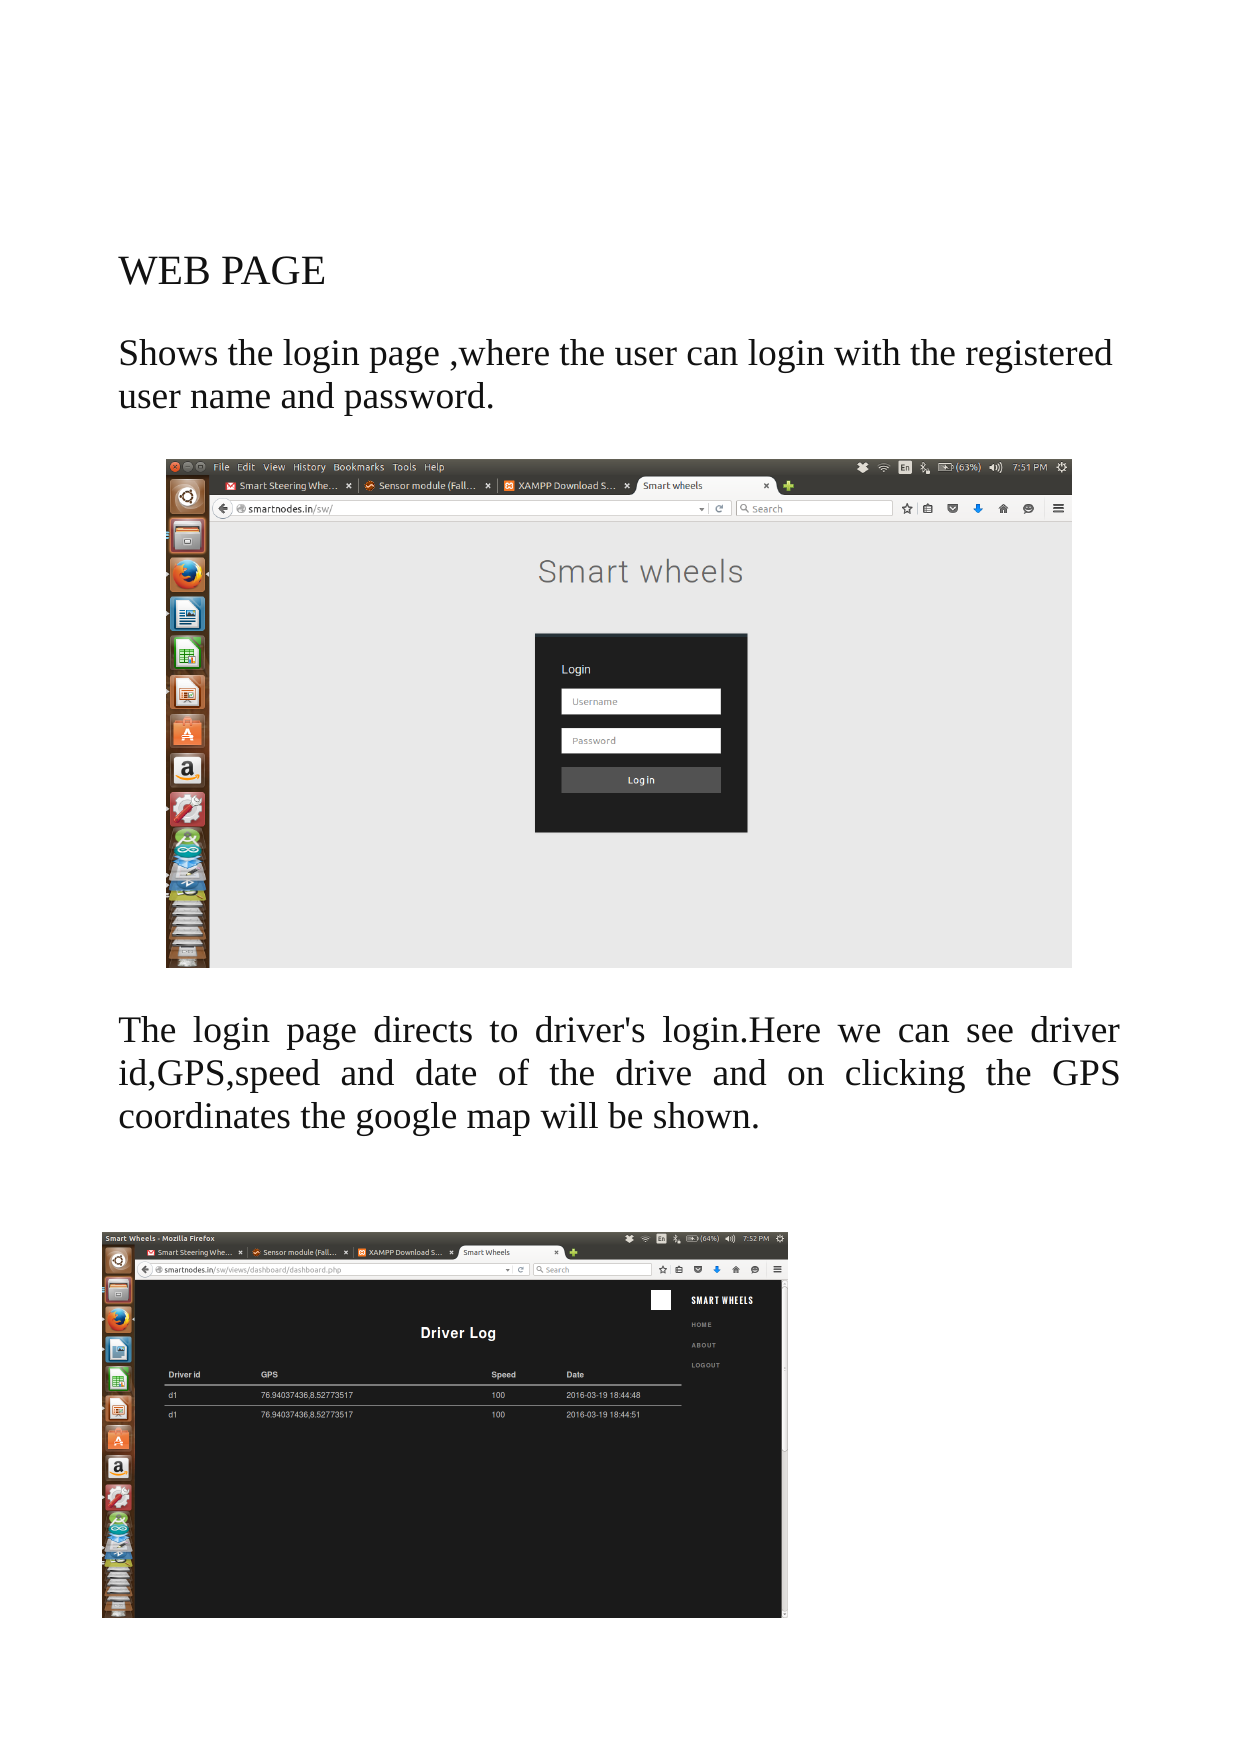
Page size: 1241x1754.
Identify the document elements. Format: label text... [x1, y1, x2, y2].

text The login page directs to driver's login.Here we can see driver id,GPS,speed and date of the drive and on clicking the GPS coordinates the google map will be shown. [118, 1008, 1122, 1137]
picture [166, 459, 1072, 968]
text Shows the login page ,where the user can login with the registered user name and password. [118, 330, 1122, 417]
text WEB PAGE [118, 246, 1122, 294]
picture [102, 1232, 788, 1618]
